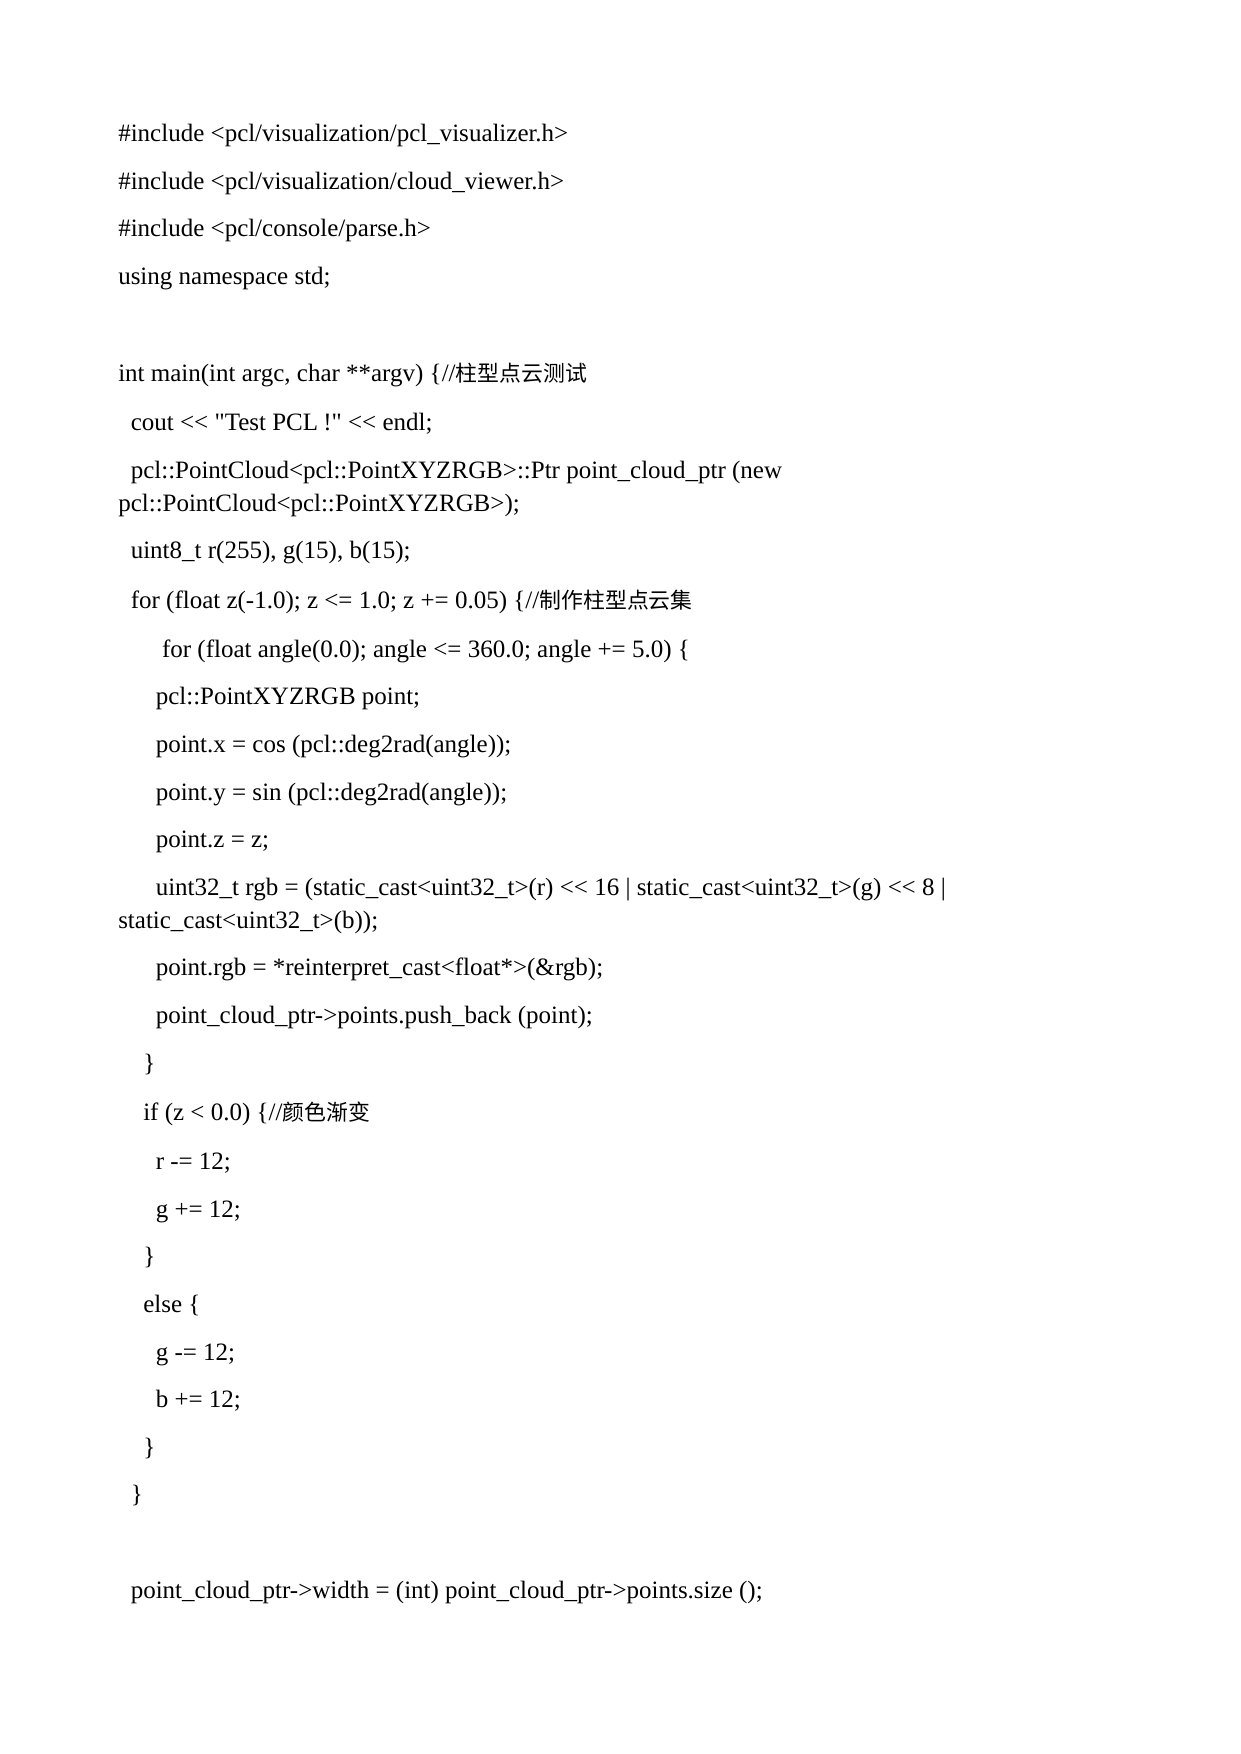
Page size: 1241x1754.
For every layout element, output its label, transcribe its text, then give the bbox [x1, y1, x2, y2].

text uint32_t rgb = (static_cast<uint32_t>(r) << 16 | static_cast<uint32_t>(g) << 8 | static_cast<uint32_t>(b)); [118, 872, 1122, 934]
text #include <pcl/visualization/pcl_visualizer.h> [118, 118, 1122, 147]
text #include <pcl/visualization/cloud_viewer.h> [118, 166, 1122, 194]
text int main(int argc, char **argv) {//柱型点云测试 [118, 356, 1122, 388]
text } [118, 1241, 1122, 1270]
text b += 12; [118, 1384, 1122, 1413]
text } [118, 1432, 1122, 1461]
text if (z < 0.0) {//颜色渐变 [118, 1095, 1122, 1127]
text point.x = cos (pcl::deg2rad(angle)); [118, 729, 1122, 758]
text g += 12; [118, 1194, 1122, 1223]
text g -= 12; [118, 1337, 1122, 1365]
text for (float angle(0.0); angle <= 360.0; angle += 5.0) { [118, 634, 1122, 663]
text point_cloud_ptr->points.push_back (point); [118, 1000, 1122, 1029]
text } [118, 1048, 1122, 1076]
text point_cloud_ptr->width = (int) point_cloud_ptr->points.size (); [118, 1575, 1122, 1603]
text else { [118, 1289, 1122, 1318]
text point.rgb = *reinterpret_cast<float*>(&rgb); [118, 952, 1122, 981]
text for (float z(-1.0); z <= 1.0; z += 0.05) {//制作柱型点云集 [118, 583, 1122, 614]
text r -= 12; [118, 1146, 1122, 1175]
text cout << "Test PCL !" << endl; [118, 407, 1122, 436]
text pcl::PointXYZRGB point; [118, 681, 1122, 710]
text } [118, 1479, 1122, 1508]
text point.z = z; [118, 824, 1122, 853]
text pcl::PointCloud<pcl::PointXYZRGB>::Ptr point_cloud_ptr (new pcl::PointCloud<pcl::PointXYZRGB>); [118, 455, 1122, 516]
text using namespace std; [118, 261, 1122, 290]
text #include <pcl/console/parse.h> [118, 213, 1122, 242]
text point.y = sin (pcl::deg2rad(angle)); [118, 777, 1122, 805]
text uint8_t r(255), g(15), b(15); [118, 535, 1122, 564]
